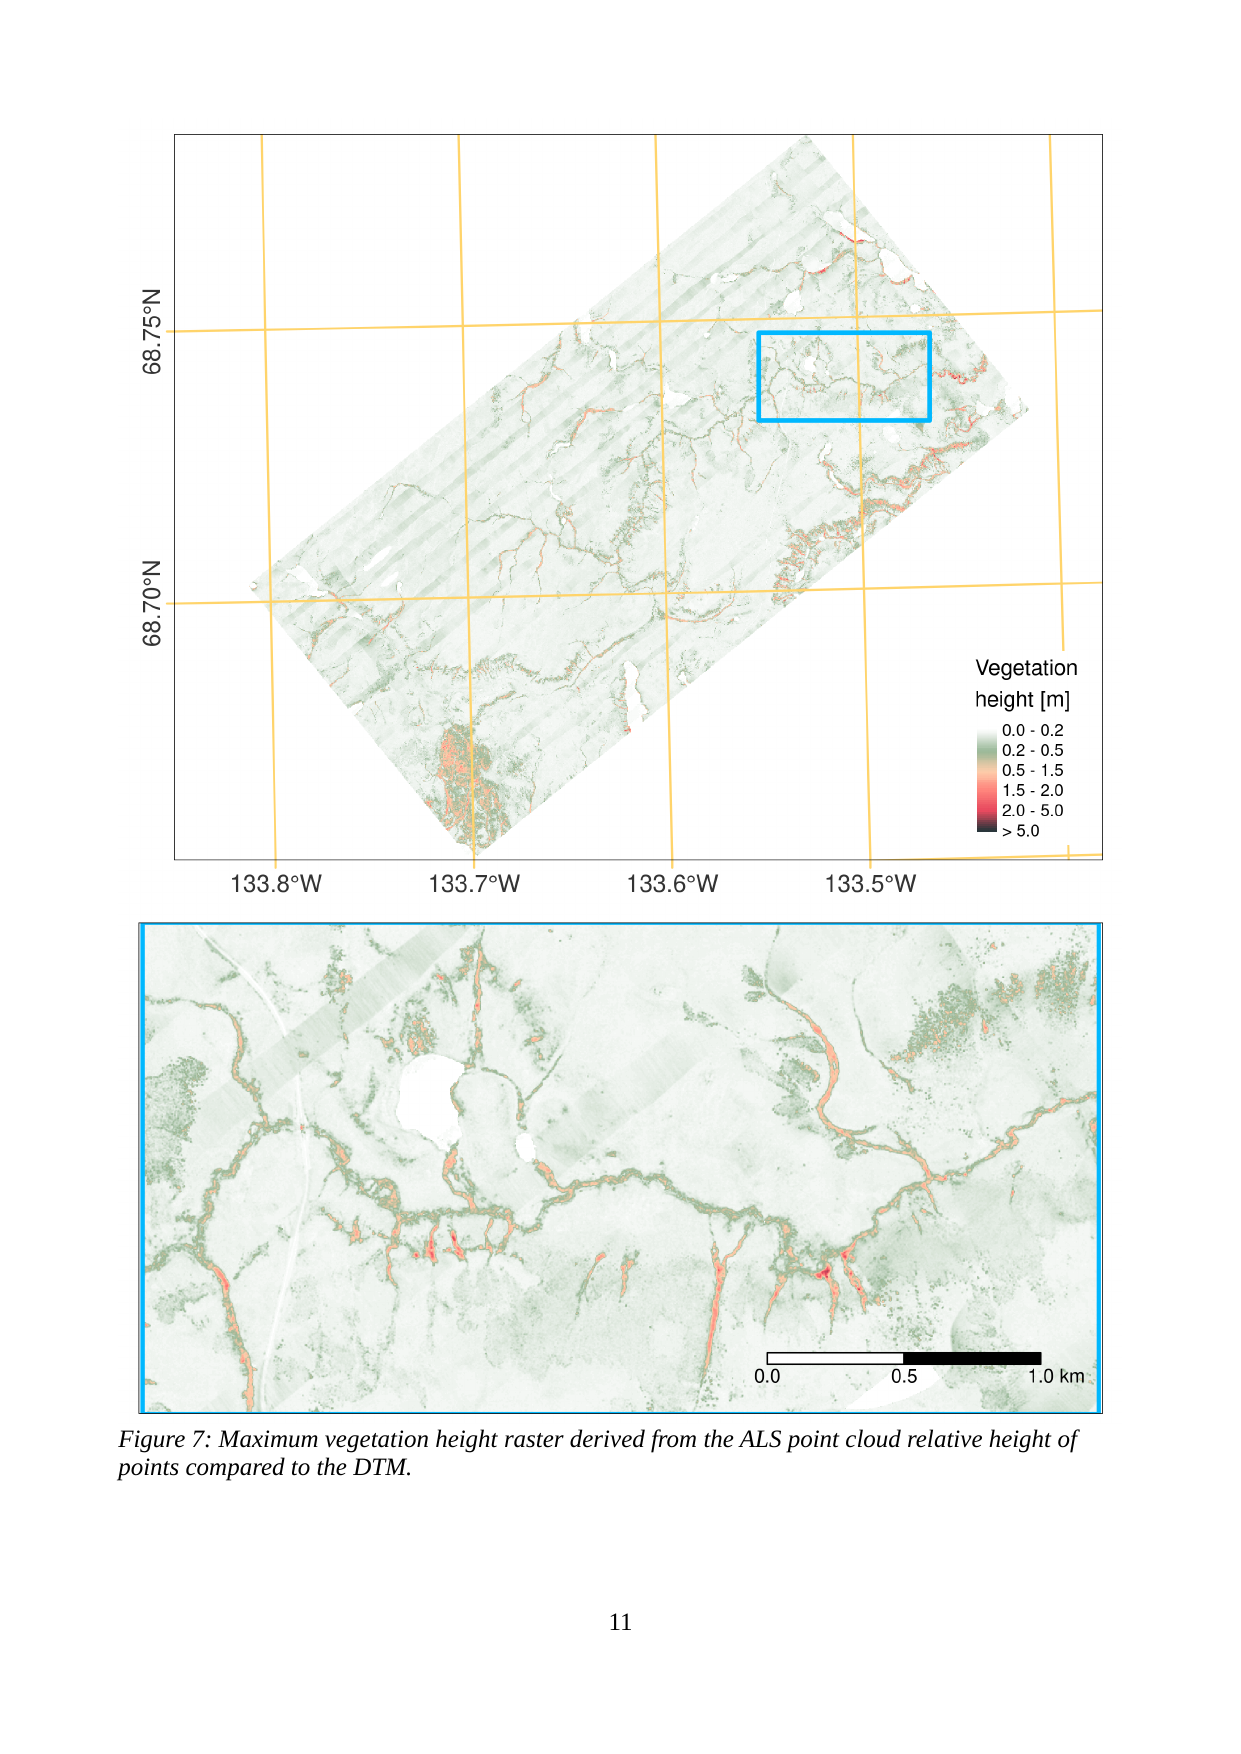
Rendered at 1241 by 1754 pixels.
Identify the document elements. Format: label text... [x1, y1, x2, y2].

picture [118, 118, 1123, 1424]
text Figure 7: Maximum vegetation height raster derived from the ALS point cloud relative height of points compared to the DTM. [118, 1424, 1122, 1481]
